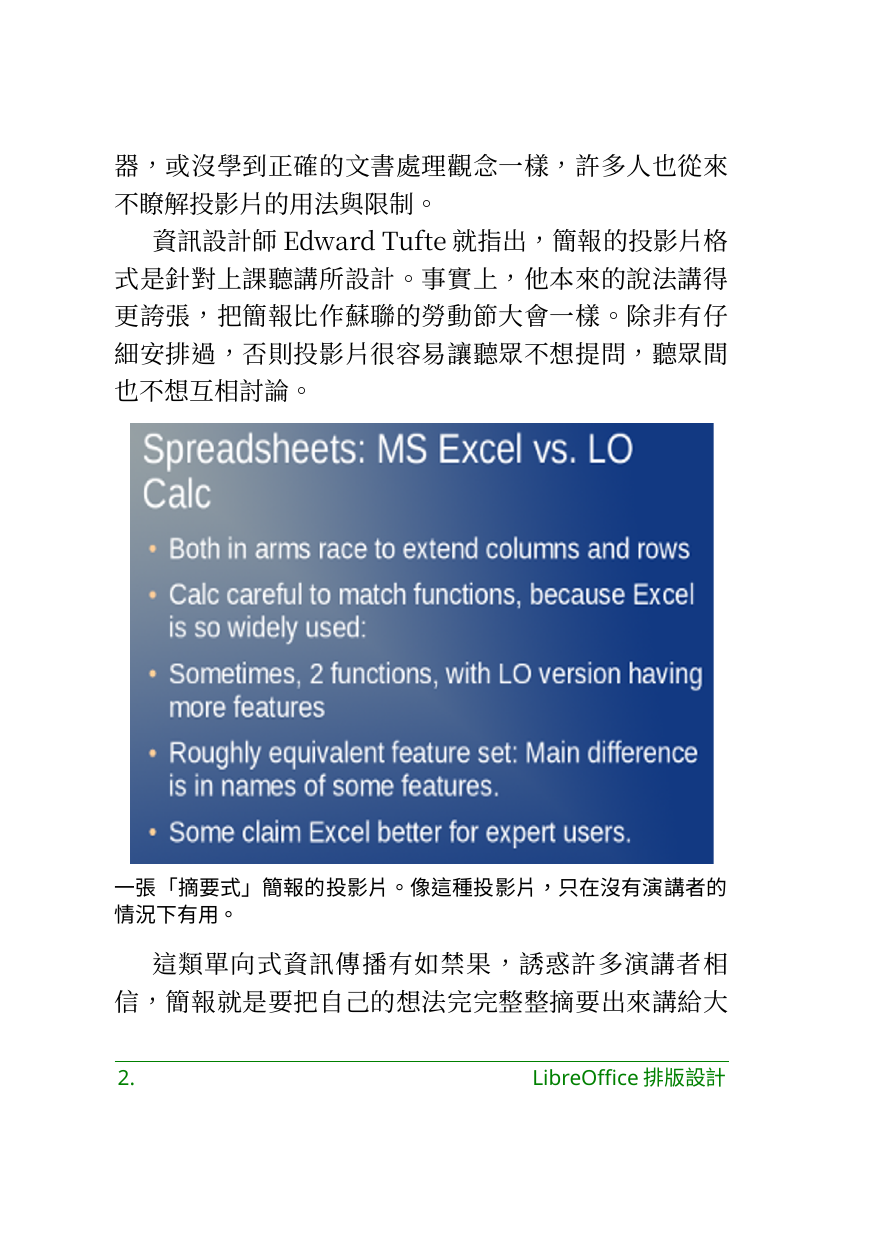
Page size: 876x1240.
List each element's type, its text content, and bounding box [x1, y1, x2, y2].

table_header [115, 424, 729, 866]
text 這類單向式資訊傳播有如禁果，誘惑許多演講者相信，簡報就是要把自己的想法完完整整摘要出來講給大 [114, 944, 729, 1019]
text 器，或沒學到正確的文書處理觀念一樣，許多人也從來不瞭解投影片的用法與限制。 [114, 146, 729, 221]
text 資訊設計師Edward Tufte就指出，簡報的投影片格式是針對上課聽講所設計。事實上，他本來的說法講得更誇張，把簡報比作蘇聯的勞動節大會一樣。除非有仔細安排過，否則投影片很容易讓聽眾不想提問，聽眾間也不想互相討論。 [114, 221, 729, 408]
table_cell 一張「摘要式」簡報的投影片。像這種投影片，只在沒有演講者的情況下有用。 [115, 866, 729, 928]
picture [130, 423, 714, 864]
